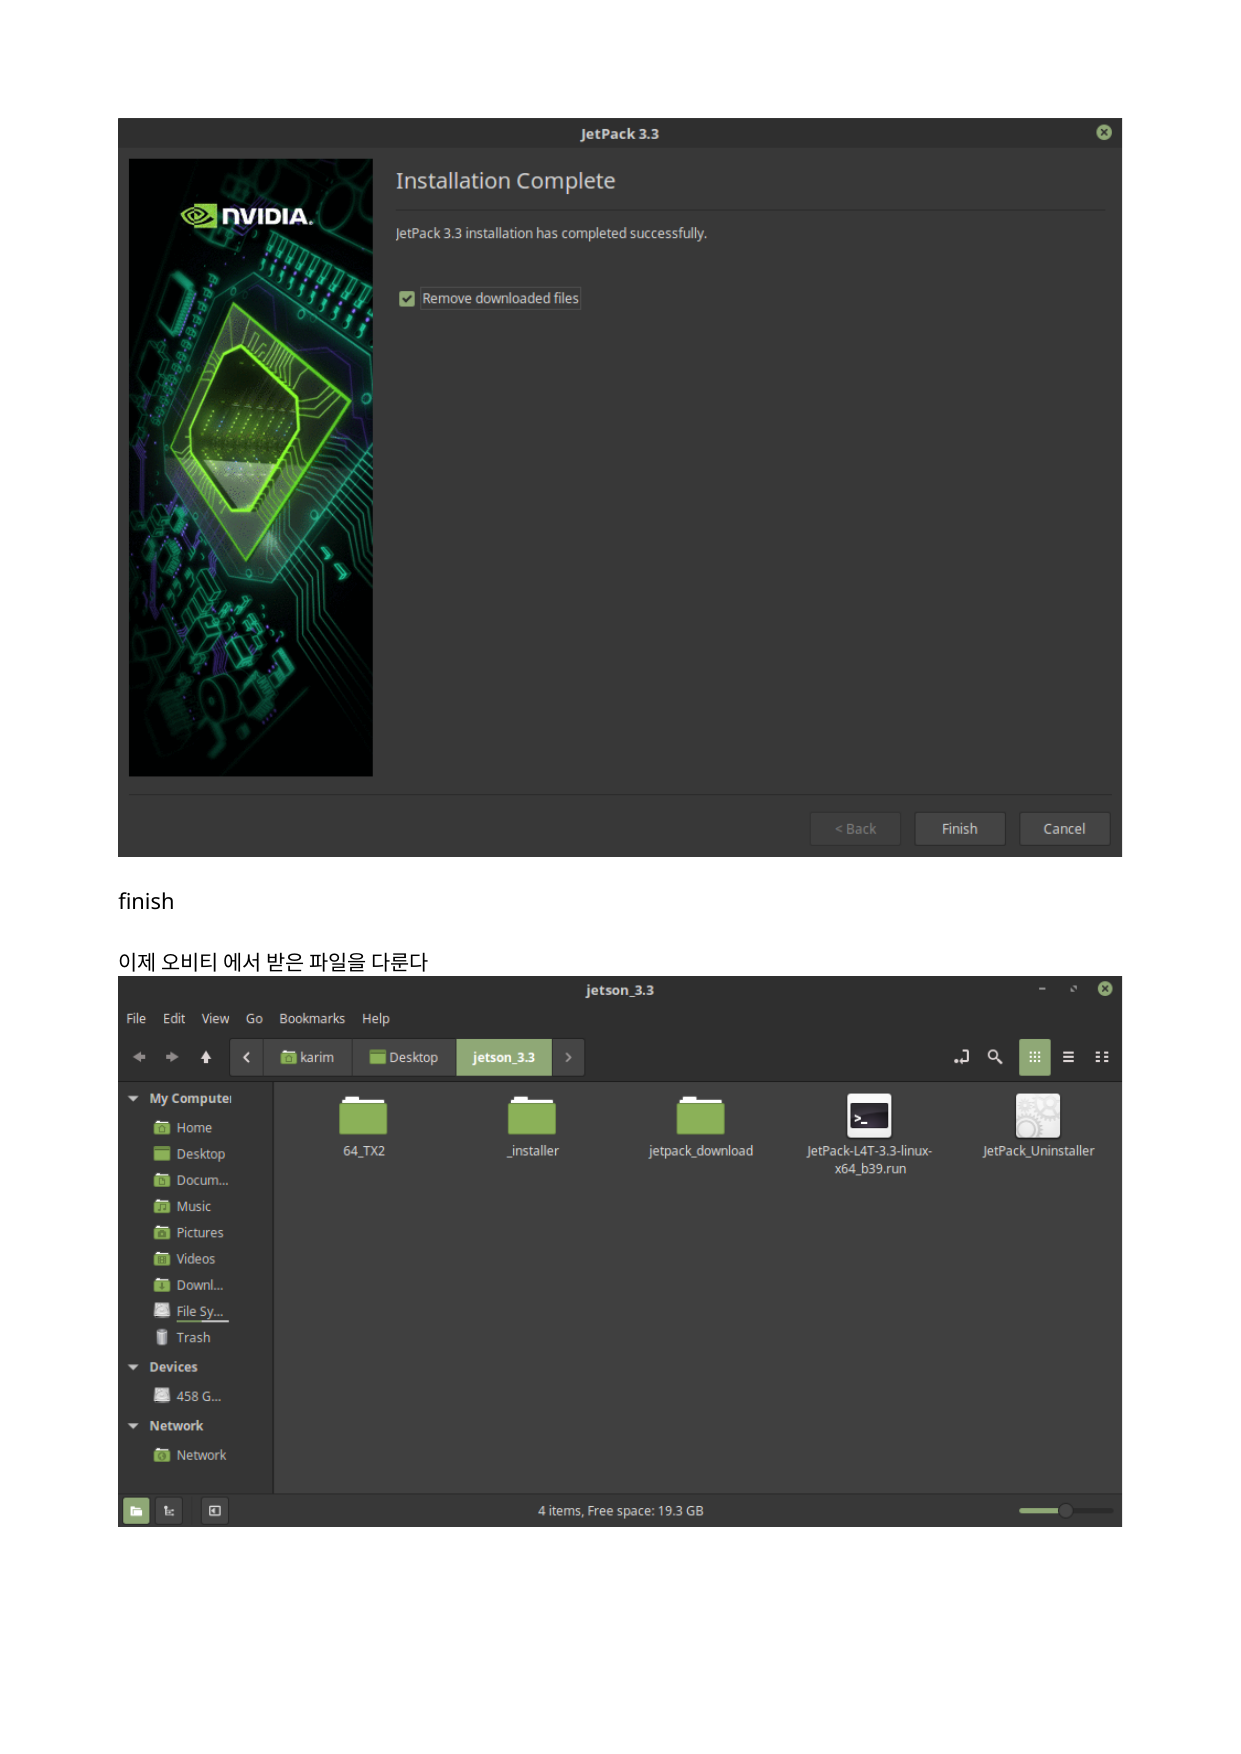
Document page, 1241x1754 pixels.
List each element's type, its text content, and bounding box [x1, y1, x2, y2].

picture [118, 976, 1123, 1527]
text finish [118, 886, 1122, 916]
text 이제 오비티 에서 받은 파일을 다룬다 [118, 946, 1122, 976]
picture [118, 118, 1123, 857]
